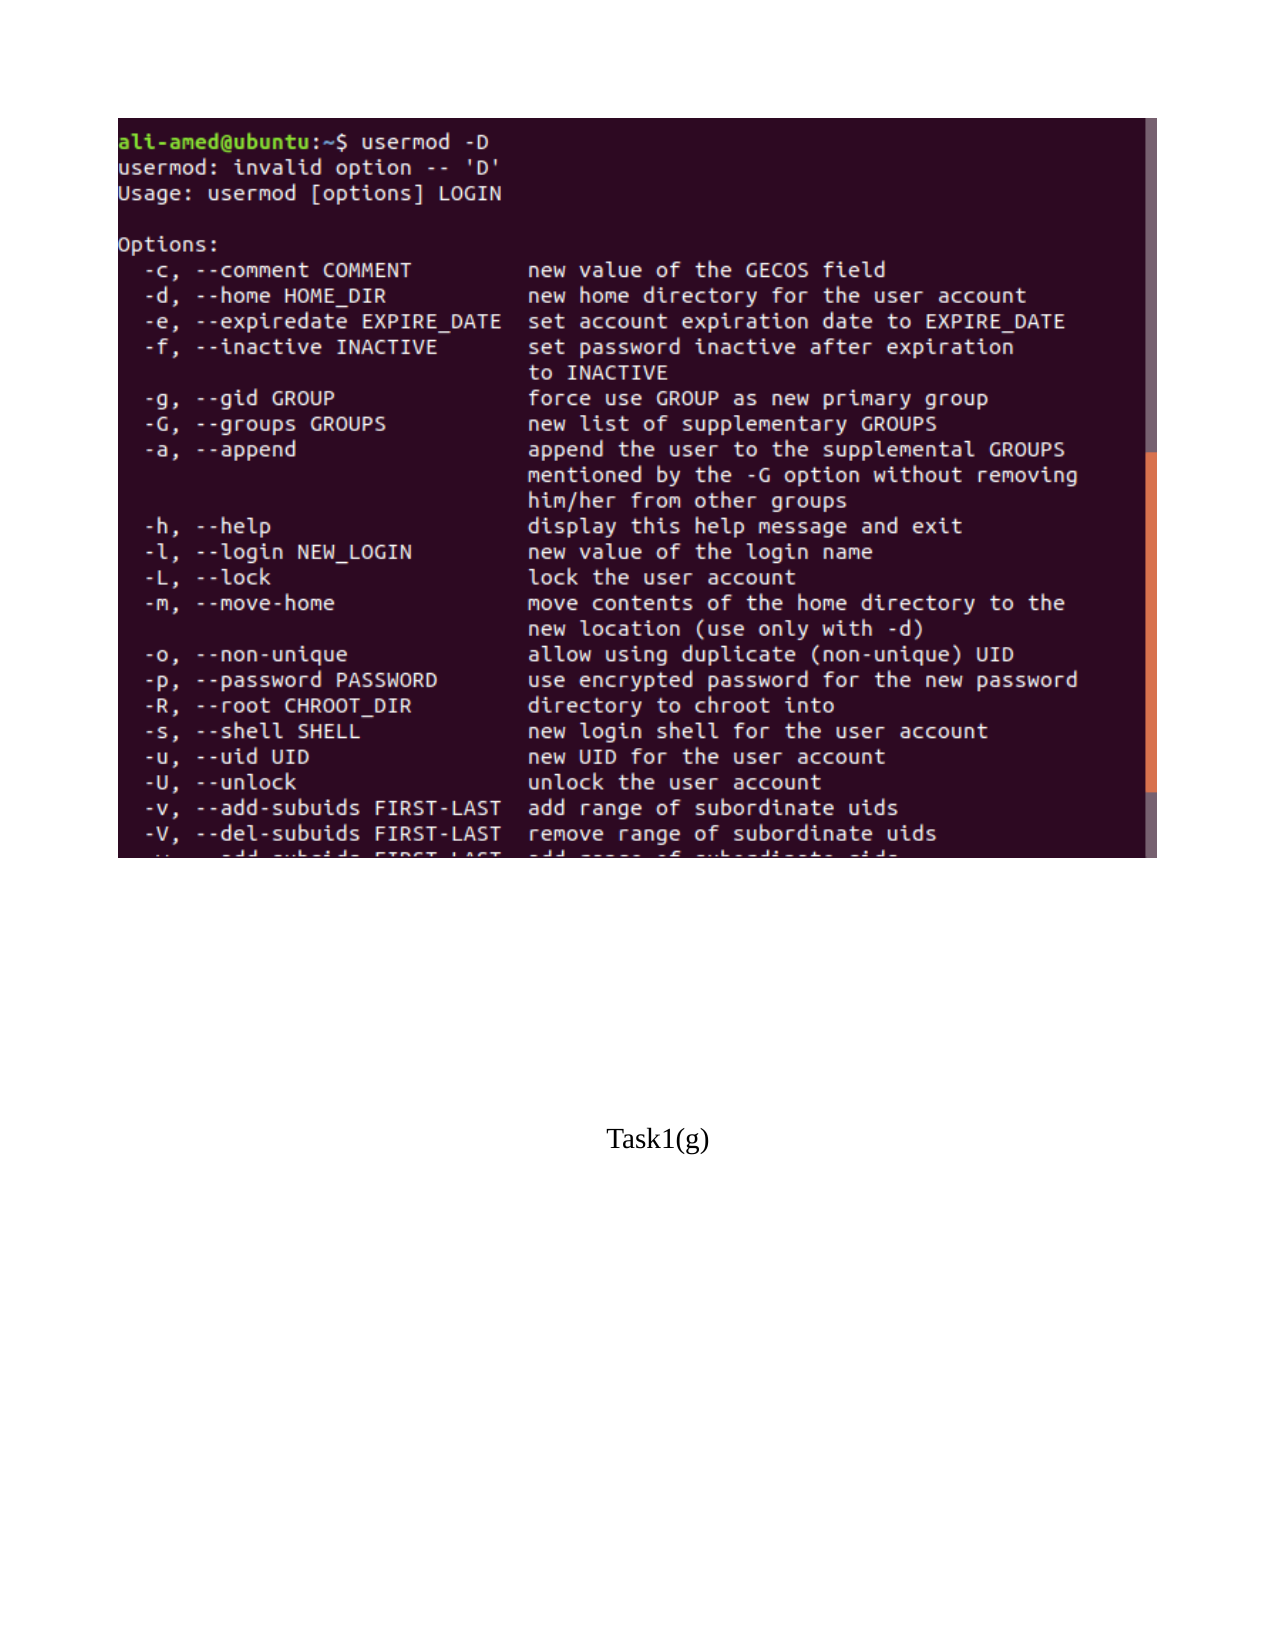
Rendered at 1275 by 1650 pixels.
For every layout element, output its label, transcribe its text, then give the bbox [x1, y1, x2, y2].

text Task1(g) [118, 1122, 1157, 1155]
picture [118, 118, 1157, 858]
